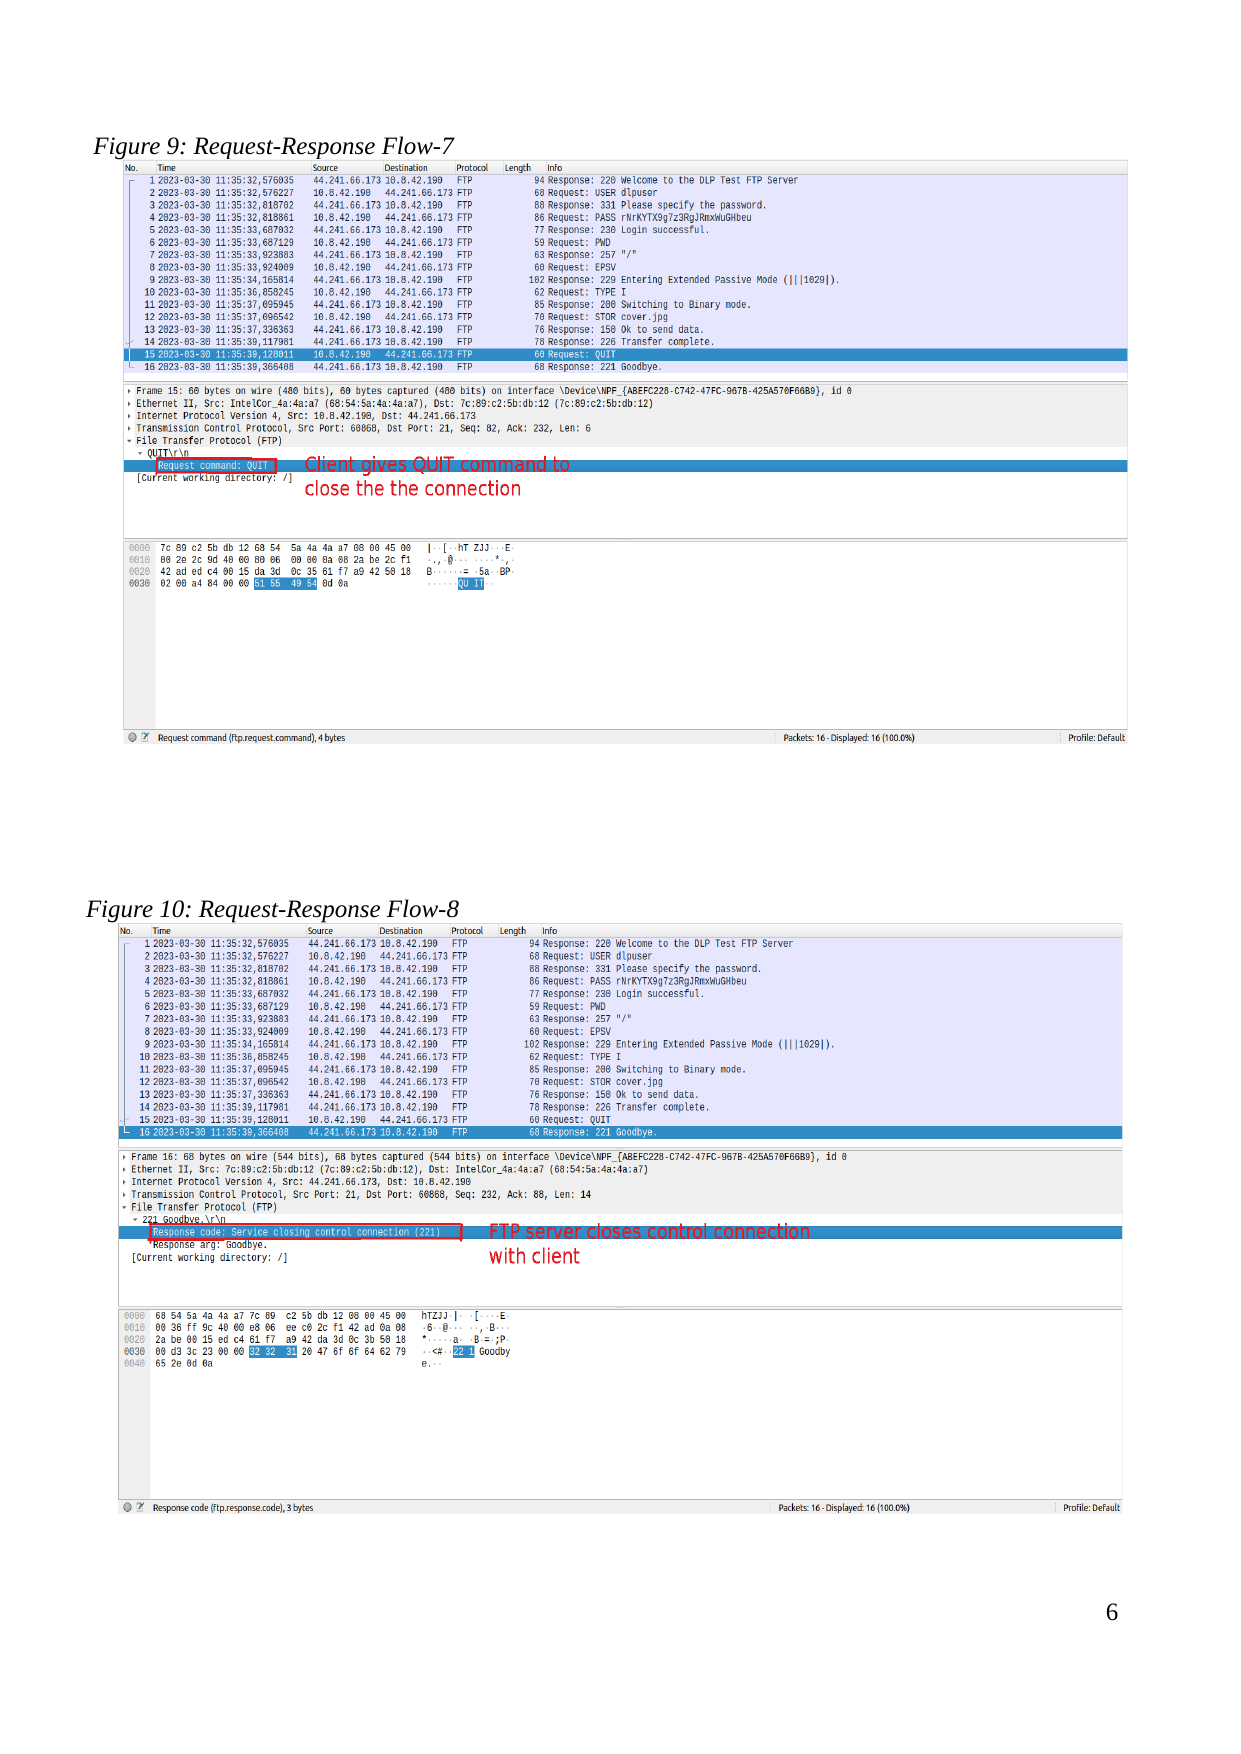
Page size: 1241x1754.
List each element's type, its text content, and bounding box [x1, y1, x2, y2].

picture [123, 159, 1128, 744]
picture [118, 923, 1123, 1514]
text Figure 10: Request-Response Flow-8 [86, 894, 1154, 923]
text Figure 9: Request-Response Flow-7 [93, 131, 1158, 160]
text 6 [118, 1597, 1122, 1626]
